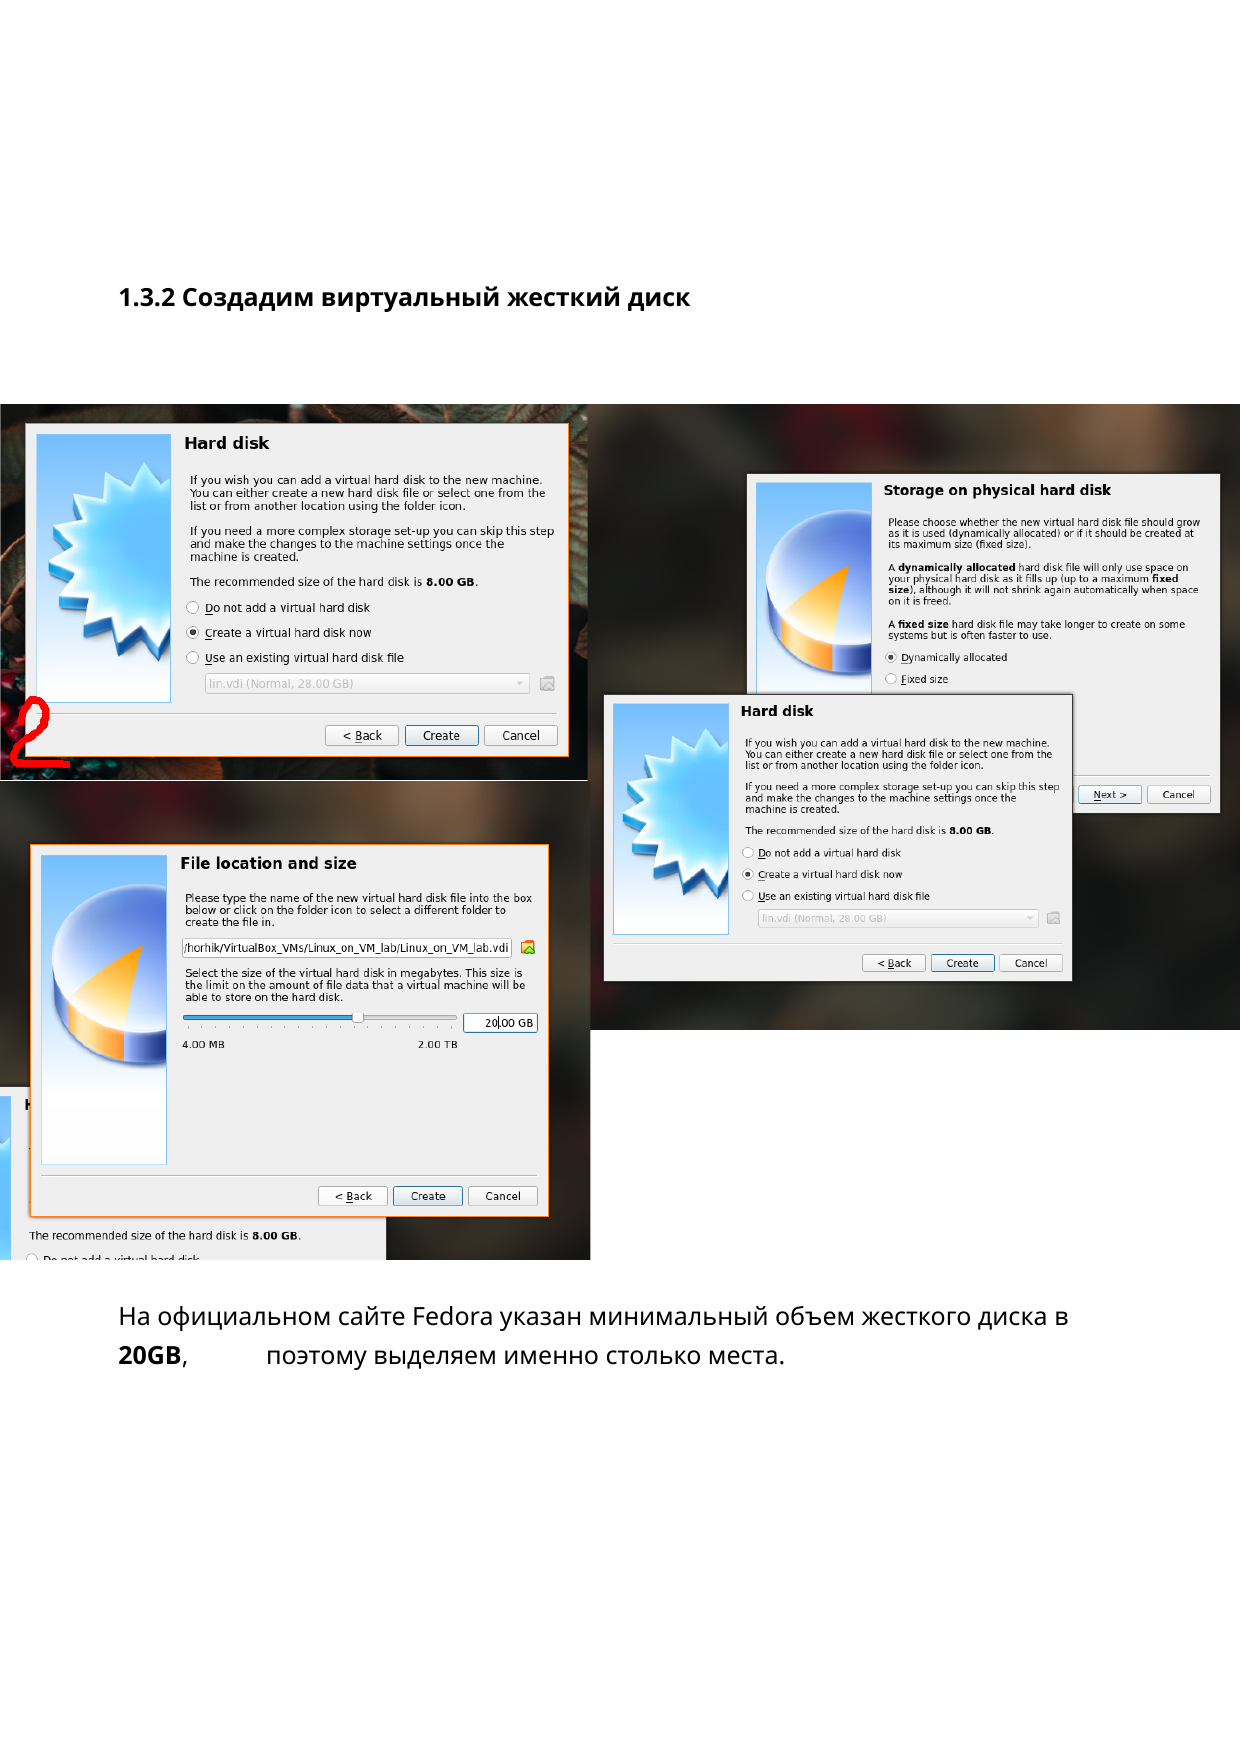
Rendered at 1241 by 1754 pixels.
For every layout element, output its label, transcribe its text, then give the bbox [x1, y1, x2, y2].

picture [0, 404, 1240, 1260]
text На официальном сайте Fedora указан минимальный объем жесткого диска в 20GB, поэтому выделяем именно столько места. [118, 1299, 1122, 1372]
text 1.3.2 Создадим виртуальный жесткий диск [118, 279, 1122, 313]
